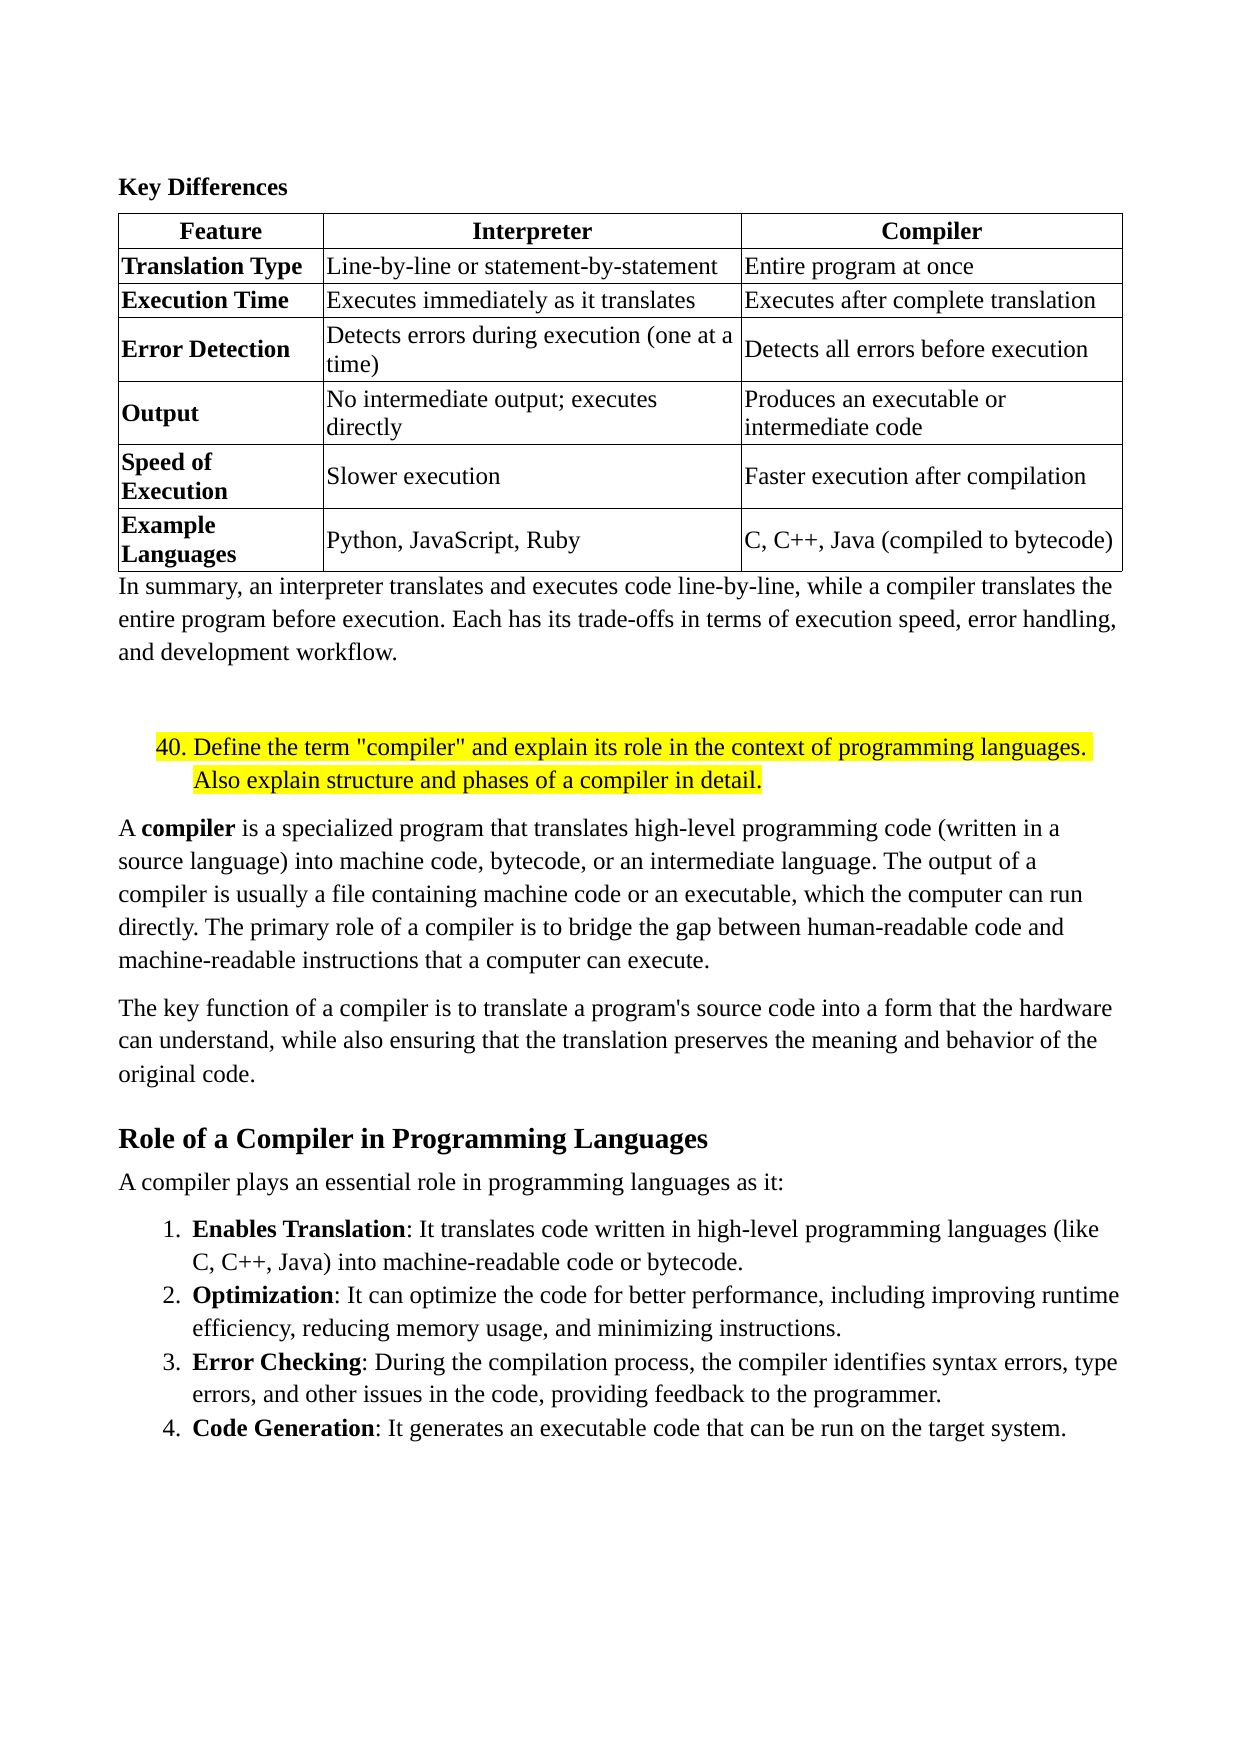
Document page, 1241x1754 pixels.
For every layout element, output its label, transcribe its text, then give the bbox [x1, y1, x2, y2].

list Define the term "compiler" and explain its role in the context of programming languages. Also explain structure and phases of a compiler in detail. [156, 732, 1122, 794]
text The key function of a compiler is to translate a program's source code into a form that the hardware can understand, while also ensuring that the translation preserves the meaning and behavior of the original code. [118, 993, 1122, 1087]
table_cell Example Languages [119, 509, 323, 571]
subtitle Key Differences [118, 172, 1122, 201]
table_header Feature [119, 214, 323, 248]
table_cell Faster execution after compilation [742, 445, 1122, 507]
table_cell No intermediate output; executes directly [324, 382, 741, 444]
list Enables Translation: It translates code written in high-level programming languages (like C, C++, Java) into machine-readable code or bytecode. [162, 1214, 1122, 1276]
table_cell Slower execution [324, 445, 741, 507]
table_cell Entire program at once [742, 249, 1122, 282]
subtitle Role of a Compiler in Programming Languages [118, 1121, 1122, 1154]
list Code Generation: It generates an executable code that can be run on the target system. [162, 1413, 1122, 1441]
list Optimization: It can optimize the code for better performance, including improving runtime efficiency, reducing memory usage, and minimizing instructions. [162, 1281, 1122, 1342]
text A compiler plays an essential role in programming languages as it: [118, 1167, 1122, 1196]
table_cell Line-by-line or statement-by-statement [324, 249, 741, 282]
table_header Interpreter [324, 214, 741, 248]
table_cell Executes immediately as it translates [324, 284, 741, 317]
table_cell Output [119, 382, 323, 444]
table_cell Speed of Execution [119, 445, 323, 507]
table_cell Executes after complete translation [742, 284, 1122, 317]
table_cell Produces an executable or intermediate code [742, 382, 1122, 444]
table_cell Detects errors during execution (one at a time) [324, 318, 741, 381]
table_header Compiler [742, 214, 1122, 248]
table_cell Error Detection [119, 318, 323, 381]
list Error Checking: During the compilation process, the compiler identifies syntax errors, type errors, and other issues in the code, providing feedback to the programmer. [162, 1347, 1122, 1408]
table_cell Detects all errors before execution [742, 318, 1122, 381]
text A compiler is a specialized program that translates high-level programming code (written in a source language) into machine code, bytecode, or an intermediate language. The output of a compiler is usually a file containing machine code or an executable, which the computer can run directly. The primary role of a compiler is to bridge the gap between human-readable code and machine-readable instructions that a computer can execute. [118, 813, 1122, 974]
table_cell Execution Time [119, 284, 323, 317]
text In summary, an interpreter translates and executes code line-by-line, while a compiler translates the entire program before execution. Each has its trade-offs in terms of execution speed, error handling, and development workflow. [118, 572, 1122, 666]
table_cell Translation Type [119, 249, 323, 282]
table_cell Python, JavaScript, Ruby [324, 509, 741, 571]
table_cell C, C++, Java (compiled to bytecode) [742, 509, 1122, 571]
